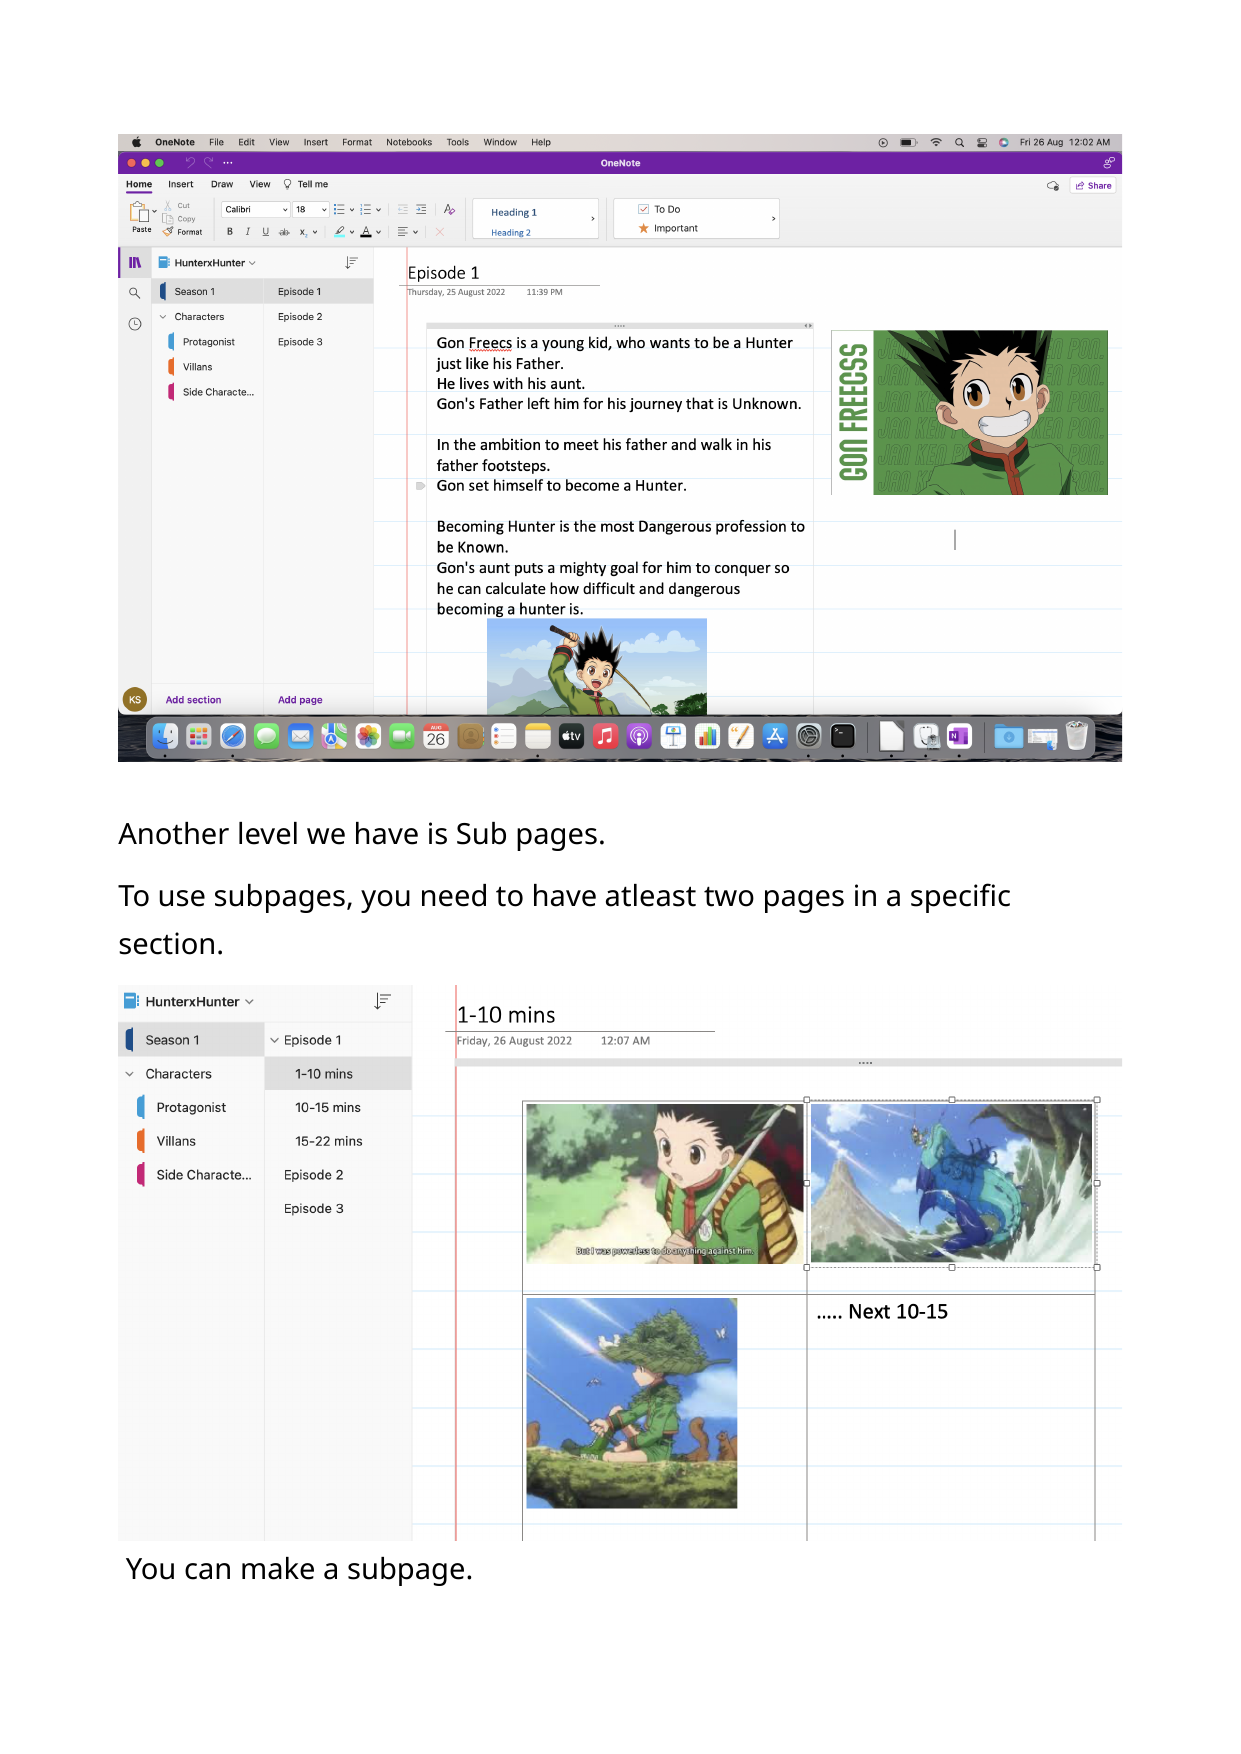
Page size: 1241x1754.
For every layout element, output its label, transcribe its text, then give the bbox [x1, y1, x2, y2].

picture [118, 985, 1123, 1541]
text You can make a subpage. [118, 1541, 1122, 1588]
text To use subpages, you need to have atleast two pages in a specific section. [118, 875, 1122, 963]
text Another level we have is Sub pages. [118, 813, 1122, 853]
picture [118, 134, 1123, 762]
